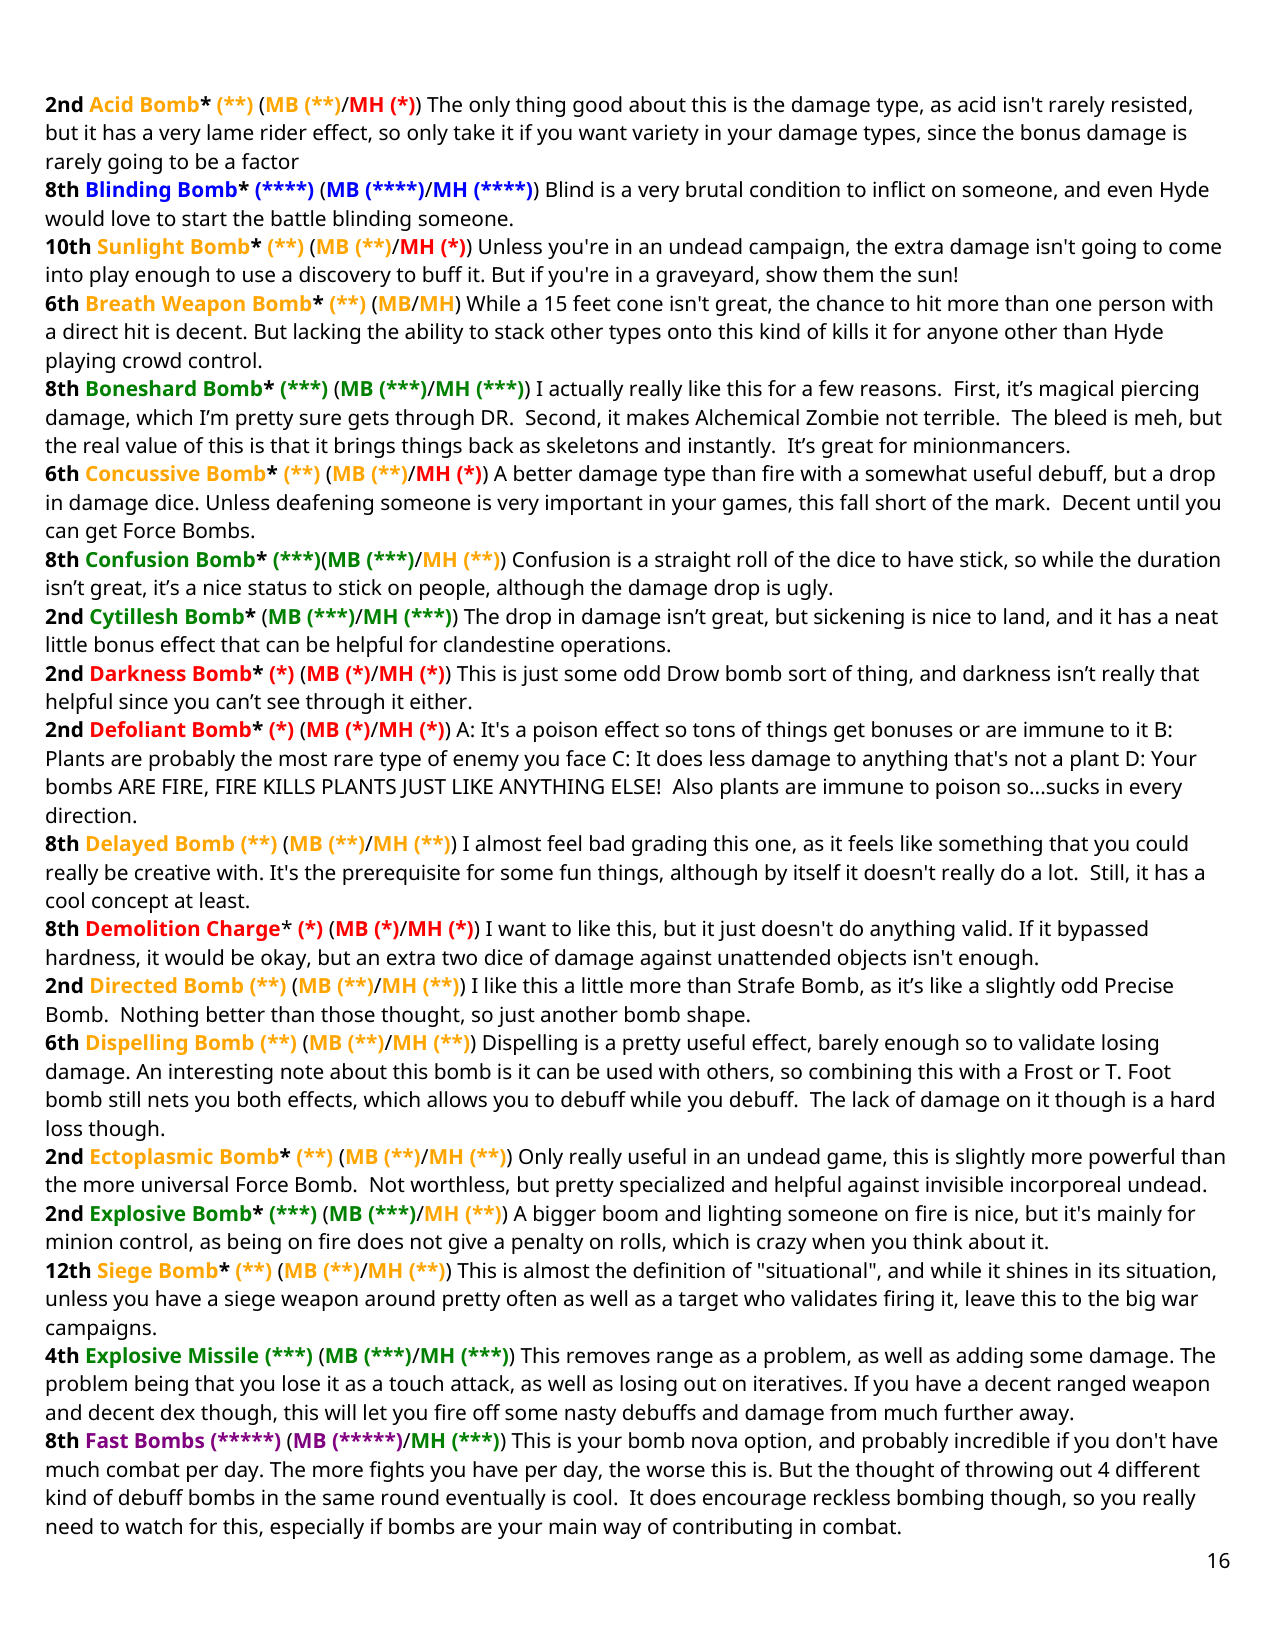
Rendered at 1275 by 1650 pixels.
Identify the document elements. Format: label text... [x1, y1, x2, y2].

text 4th Explosive Missile (***) (MB (***)/MH (***)) This removes range as a problem, as well as adding some damage. The problem being that you lose it as a touch attack, as well as losing out on iteratives. If you have a decent ranged weapon and decent dex though, this will let you fire off some nasty debuffs and damage from much further away. [45, 1341, 1230, 1426]
text 2nd Defoliant Bomb* (*) (MB (*)/MH (*)) A: It's a poison effect so tons of things get bonuses or are immune to it B: Plants are probably the most rare type of enemy you face C: It does less damage to anything that's not a plant D: Your bombs ARE FIRE, FIRE KILLS PLANTS JUST LIKE ANYTHING ELSE! Also plants are immune to poison so...sucks in every direction. [45, 716, 1230, 829]
text 8th Fast Bombs (*****) (MB (*****)/MH (***)) This is your bomb nova option, and probably incredible if you don't have much combat per day. The more fights you have per day, the worse this is. But the thought of throwing out 4 different kind of debuff bombs in the same round eventually is cool. It does encourage reckless bombing though, so you really need to watch for this, especially if bombs are your main way of contributing in combat. [45, 1426, 1230, 1540]
text 2nd Ectoplasmic Bomb* (**) (MB (**)/MH (**)) Only really useful in an undead game, this is slightly more powerful than the more universal Force Bomb. Not worthless, but pretty specialized and helpful against invisible incorporeal undead. [45, 1142, 1230, 1199]
text 12th Siege Bomb* (**) (MB (**)/MH (**)) This is almost the definition of "situational", and while it shines in its situation, unless you have a siege weapon around pretty often as well as a target who validates firing it, leave this to the big war campaigns. [45, 1256, 1230, 1341]
text 2nd Cytillesh Bomb* (MB (***)/MH (***)) The drop in damage isn’t great, but sickening is nice to land, and it has a neat little bonus effect that can be helpful for clandestine operations. [45, 602, 1230, 659]
text 6th Dispelling Bomb (**) (MB (**)/MH (**)) Dispelling is a pretty useful effect, barely enough so to validate losing damage. An interesting note about this bomb is it can be used with others, so combining this with a Frost or T. Foot bomb still nets you both effects, which allows you to debuff while you debuff. The lack of damage on it though is a hard loss though. [45, 1028, 1230, 1142]
text 2nd Acid Bomb* (**) (MB (**)/MH (*)) The only thing good about this is the damage type, as acid isn't rarely resisted, but it has a very lame rider effect, so only take it if you want variety in your damage types, since the bonus damage is rarely going to be a factor [45, 90, 1230, 175]
text 6th Concussive Bomb* (**) (MB (**)/MH (*)) A better damage type than fire with a somewhat useful debuff, but a drop in damage dice. Unless deafening someone is very important in your games, this fall short of the mark. Decent until you can get Force Bombs. [45, 459, 1230, 545]
text 2nd Directed Bomb (**) (MB (**)/MH (**)) I like this a little more than Strafe Bomb, as it’s like a slightly odd Precise Bomb. Nothing better than those thought, so just another bomb shape. [45, 971, 1230, 1028]
text 2nd Explosive Bomb* (***) (MB (***)/MH (**)) A bigger boom and lighting someone on fire is nice, but it's mainly for minion control, as being on fire does not give a penalty on rolls, which is crazy when you think about it. [45, 1199, 1230, 1256]
text 2nd Darkness Bomb* (*) (MB (*)/MH (*)) This is just some odd Drow bomb sort of thing, and darkness isn’t really that helpful since you can’t see through it either. [45, 659, 1230, 716]
text 8th Demolition Charge* (*) (MB (*)/MH (*)) I want to like this, but it just doesn't do anything valid. If it bypassed hardness, it would be okay, but an extra two dice of damage against unattended objects isn't enough. [45, 914, 1230, 971]
text 8th Boneshard Bomb* (***) (MB (***)/MH (***)) I actually really like this for a few reasons. First, it’s magical piercing damage, which I’m pretty sure gets through DR. Second, it makes Alchemical Zombie not terrible. The bleed is meh, but the real value of this is that it brings things back as skeletons and instantly. It’s great for minionmancers. [45, 374, 1230, 459]
text 8th Blinding Bomb* (****) (MB (****)/MH (****)) Blind is a very brutal condition to inflict on someone, and even Hyde would love to start the battle blinding someone. [45, 175, 1230, 232]
text 6th Breath Weapon Bomb* (**) (MB/MH) While a 15 feet cone isn't great, the chance to hit more than one person with a direct hit is decent. But lacking the ability to stack other types onto this kind of kills it for anyone other than Hyde playing crowd control. [45, 289, 1230, 374]
text 10th Sunlight Bomb* (**) (MB (**)/MH (*)) Unless you're in an undead campaign, the extra damage isn't going to come into play enough to use a discovery to buff it. But if you're in a graveyard, show them the sun! [45, 232, 1230, 289]
text 8th Confusion Bomb* (***)(MB (***)/MH (**)) Confusion is a straight roll of the dice to have stick, so while the duration isn’t great, it’s a nice status to stick on people, although the damage drop is ugly. [45, 545, 1230, 602]
text 8th Delayed Bomb (**) (MB (**)/MH (**)) I almost feel bad grading this one, as it feels like something that you could really be creative with. It's the prerequisite for some fun things, although by itself it doesn't really do a lot. Still, it has a cool concept at least. [45, 829, 1230, 914]
